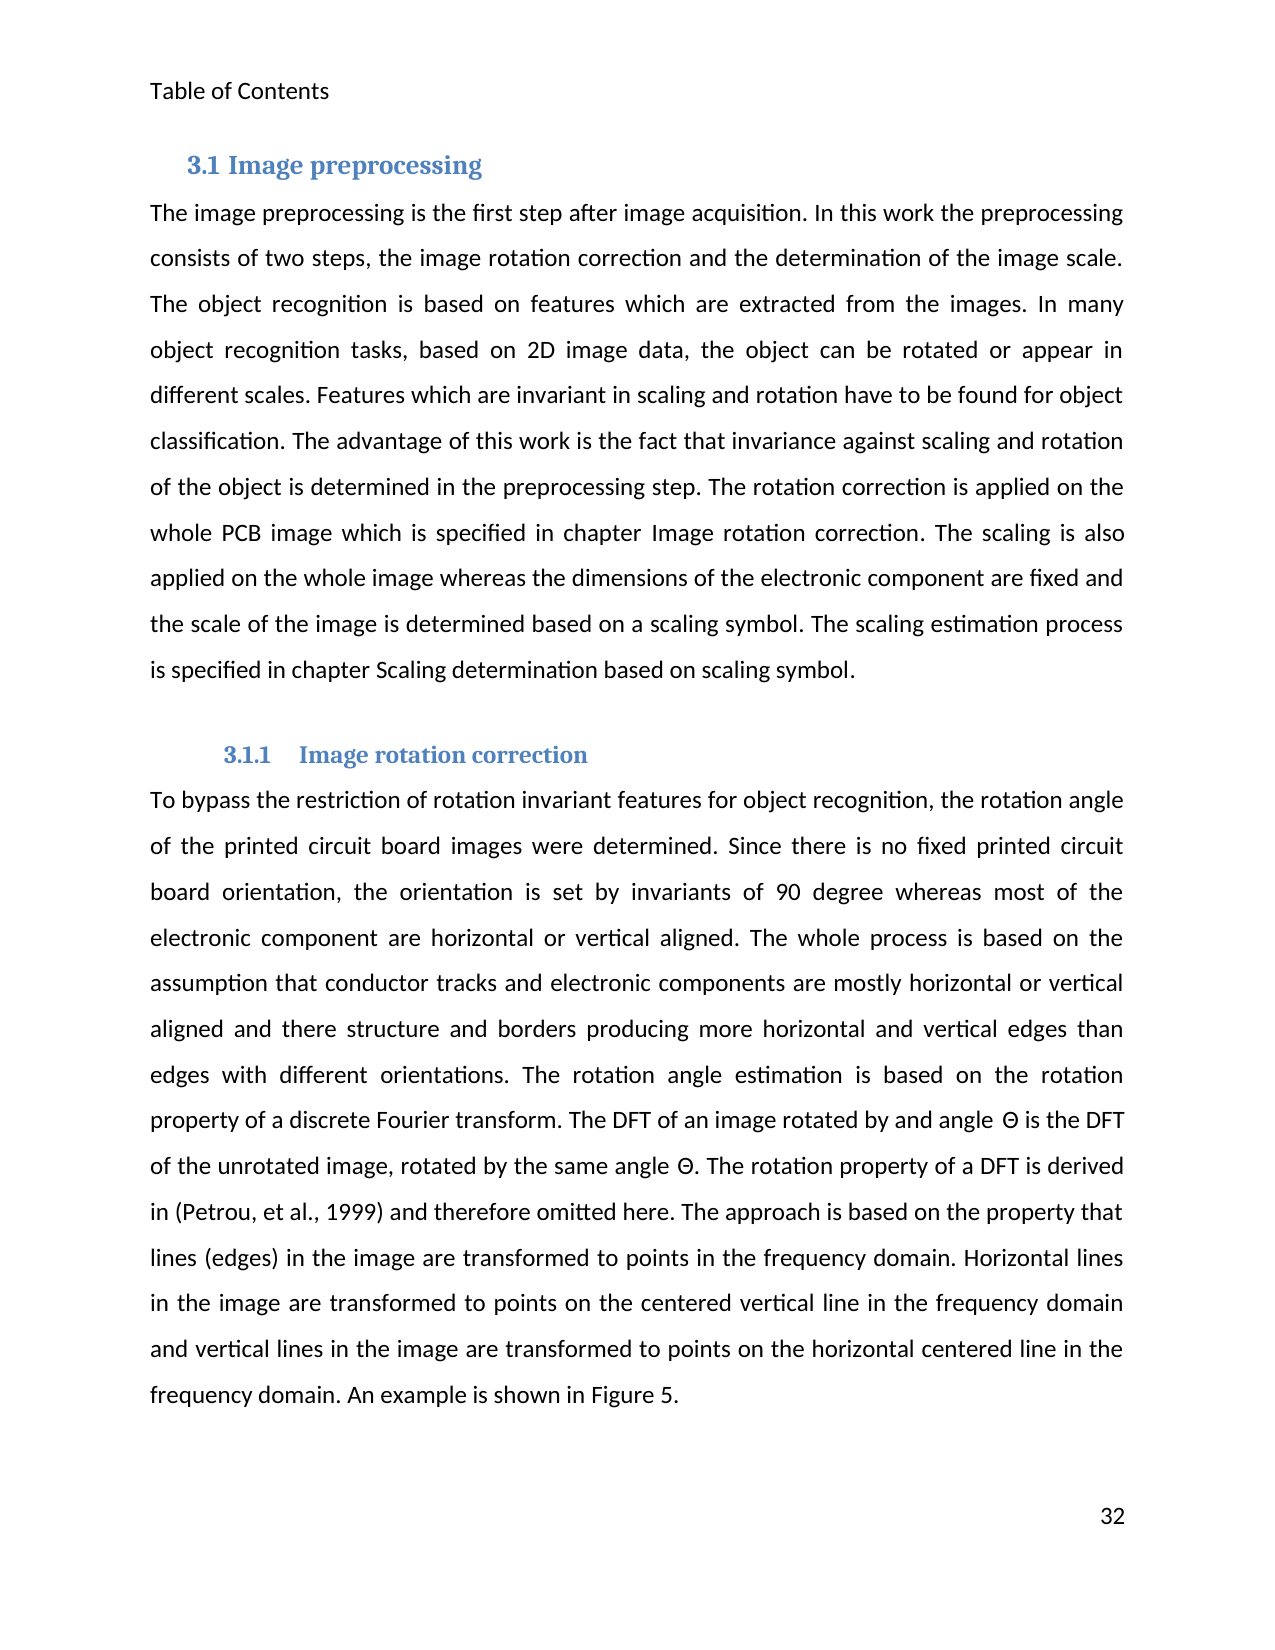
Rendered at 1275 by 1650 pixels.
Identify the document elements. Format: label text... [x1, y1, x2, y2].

text The image preprocessing is the first step after image acquisition. In this work the preprocessing consists of two steps, the image rotation correction and the determination of the image scale. The object recognition is based on features which are extracted from the images. In many object recognition tasks, based on 2D image data, the object can be rotated or appear in different scales. Features which are invariant in scaling and rotation have to be found for object classification. The advantage of this work is the fact that invariance against scaling and rotation of the object is determined in the preprocessing step. The rotation correction is applied on the whole PCB image which is specified in chapter 3.1.1. The scaling is also applied on the whole image whereas the dimensions of the electronic component are fixed and the scale of the image is determined based on a scaling symbol. The scaling estimation process is specified in chapter 3.1.2. [150, 197, 1125, 684]
subtitle Image rotation correction [224, 741, 1125, 770]
text To bypass the restriction of rotation invariant features for object recognition, the rotation angle of the printed circuit board images were determined. Since there is no fixed printed circuit board orientation, the orientation is set by invariants of 90 degree whereas most of the electronic component are horizontal or vertical aligned. The whole process is based on the assumption that conductor tracks and electronic components are mostly horizontal or vertical aligned and there structure and borders producing more horizontal and vertical edges than edges with different orientations. The rotation angle estimation is based on the rotation property of a discrete Fourier transform. The DFT of an image rotated by and angle Θ is the DFT of the unrotated image, rotated by the same angle Θ. The rotation property of a DFT is derived in (Petrou, et al., 1999) and therefore omitted here. The approach is based on the property that lines (edges) in the image are transformed to points in the frequency domain. Horizontal lines in the image are transformed to points on the centered vertical line in the frequency domain and vertical lines in the image are transformed to points on the horizontal centered line in the frequency domain. An example is shown in Figure 5. [150, 784, 1125, 1409]
subtitle Image preprocessing [187, 150, 1125, 181]
